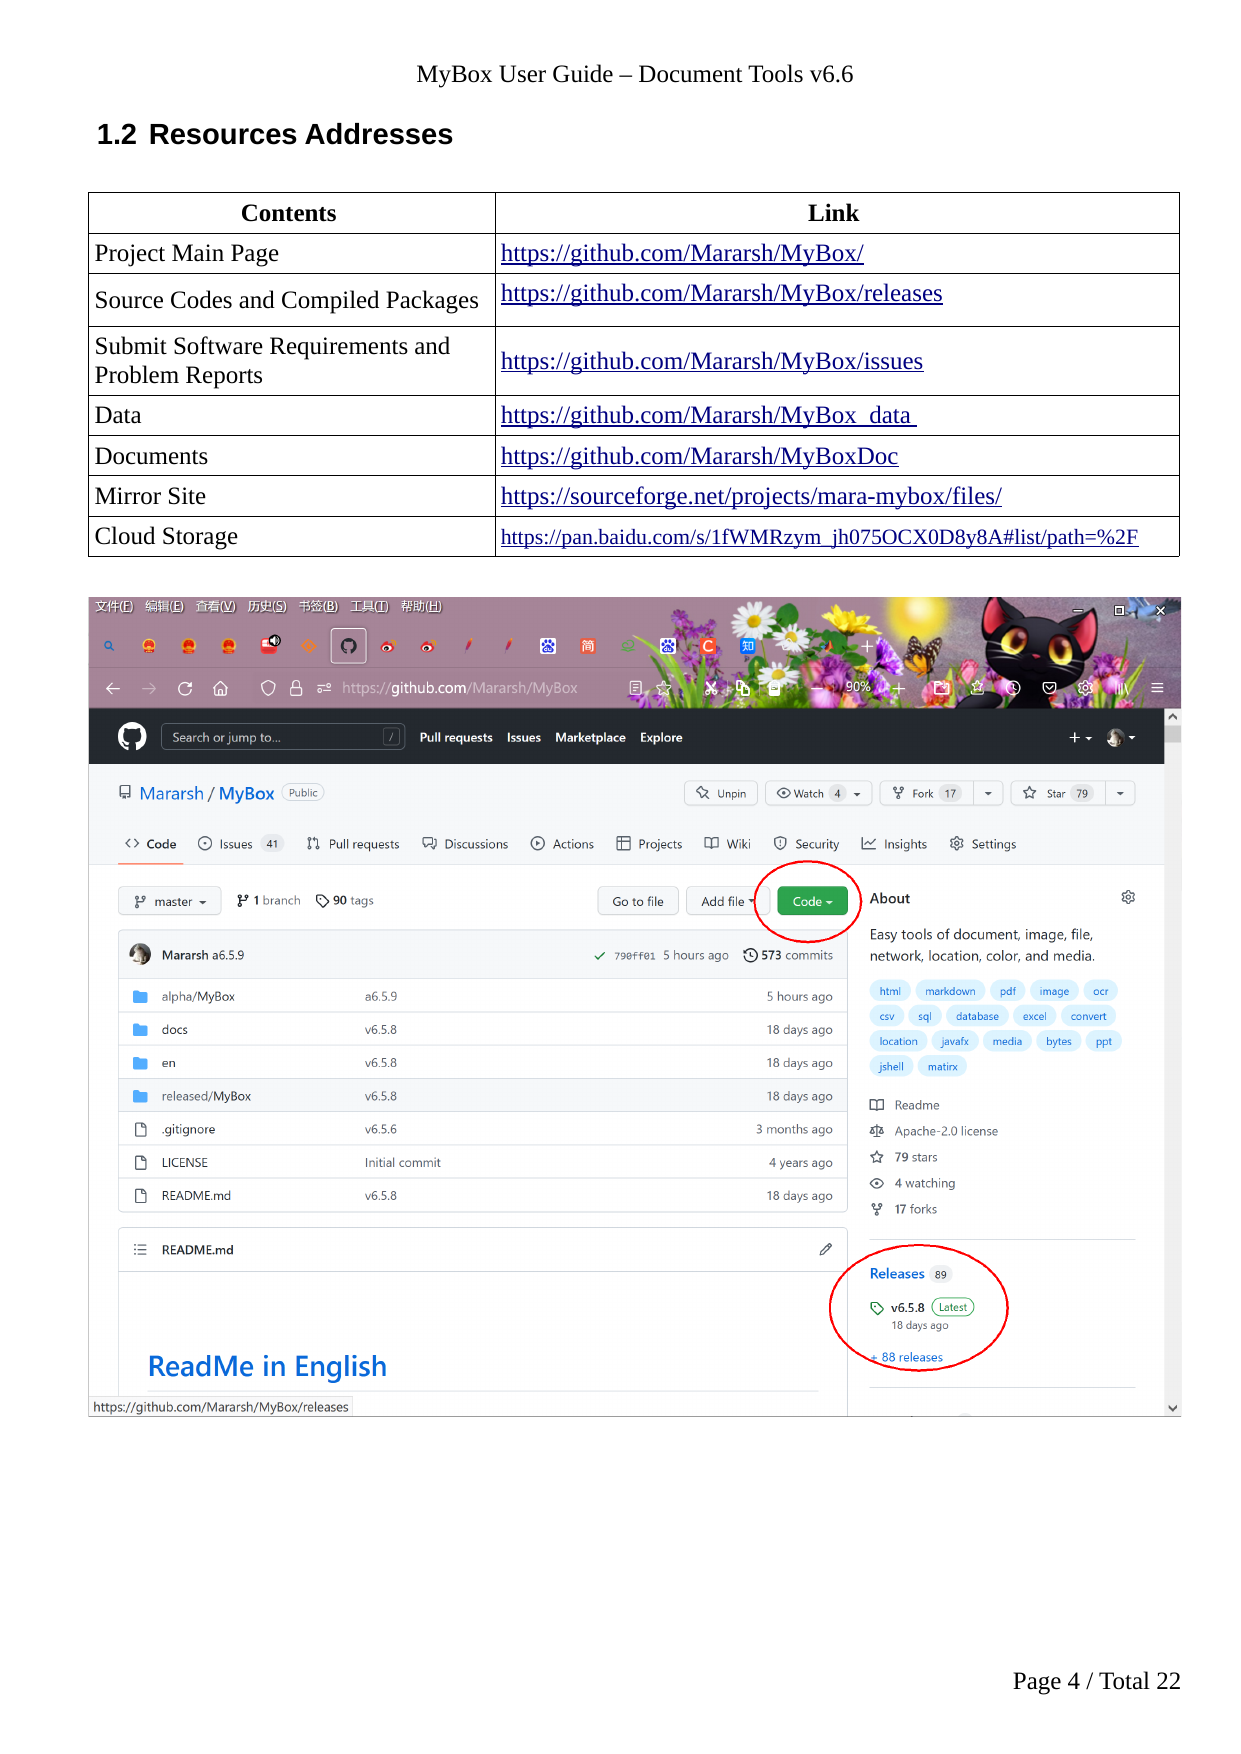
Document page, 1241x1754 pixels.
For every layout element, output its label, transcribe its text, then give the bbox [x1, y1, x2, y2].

table_cell https://pan.baidu.com/s/1fWMRzym_jh075OCX0D8y8A#list/path=%2F [496, 517, 1179, 556]
table_cell https://github.com/Mararsh/MyBox/issues [496, 327, 1179, 394]
table_cell https://sourceforge.net/projects/mara-mybox/files/ [496, 476, 1179, 516]
subtitle Resources Addresses [88, 117, 1181, 151]
table_cell Project Main Page [89, 234, 495, 273]
table_cell Cloud Storage [89, 517, 495, 556]
table_cell https://github.com/Mararsh/MyBox/ [496, 234, 1179, 273]
table_cell Source Codes and Compiled Packages [89, 274, 495, 326]
table_cell Data [89, 396, 495, 435]
table_header Link [496, 193, 1179, 232]
table_cell Documents [89, 436, 495, 475]
table_cell https://github.com/Mararsh/MyBox/releases [496, 274, 1179, 326]
table_cell Submit Software Requirements and Problem Reports [89, 327, 495, 394]
table_header Contents [89, 193, 495, 232]
picture [88, 597, 1182, 1417]
table_cell https://github.com/Mararsh/MyBox_data [496, 396, 1179, 435]
table_cell Mirror Site [89, 476, 495, 516]
table_cell https://github.com/Mararsh/MyBoxDoc [496, 436, 1179, 475]
